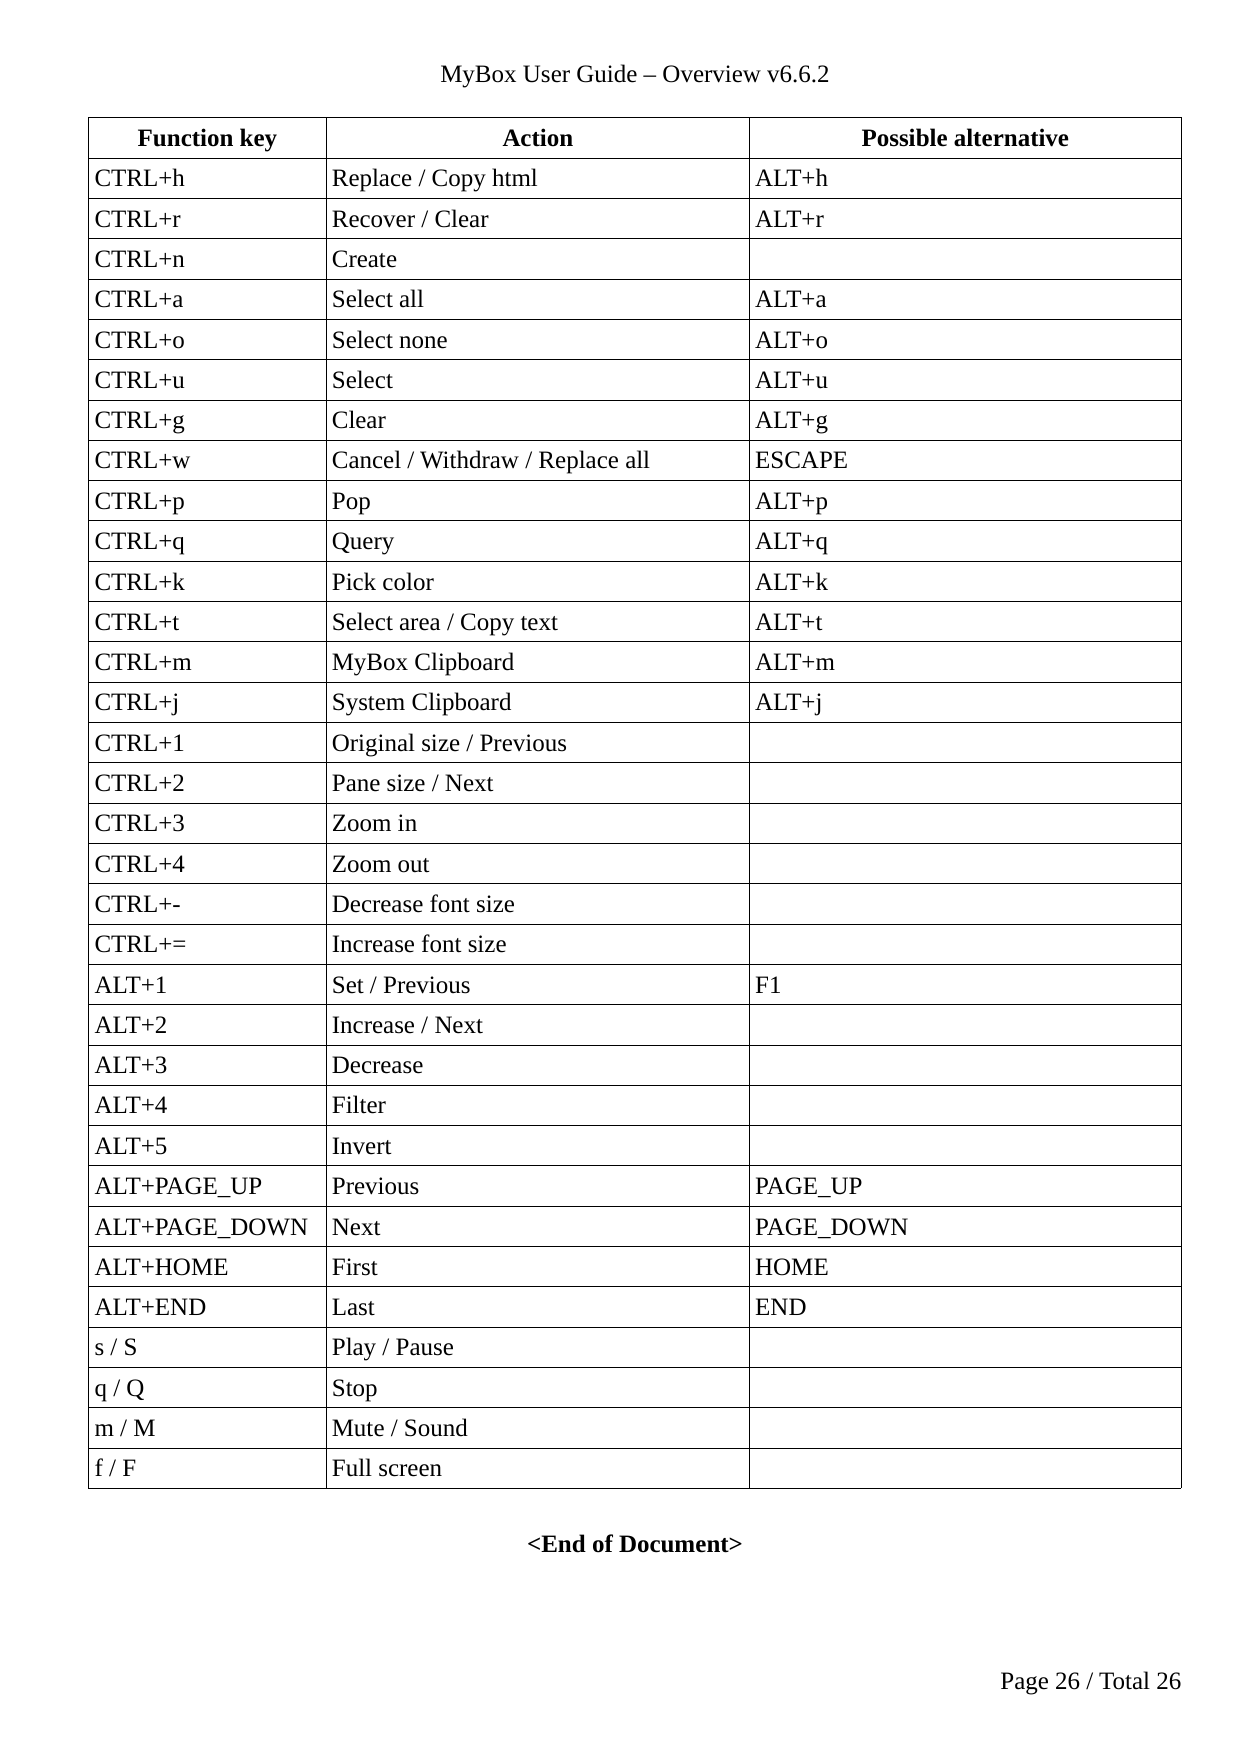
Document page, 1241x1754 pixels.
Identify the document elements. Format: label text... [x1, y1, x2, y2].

table_cell [750, 884, 1181, 923]
table_cell CTRL+t [89, 602, 326, 641]
table_cell ALT+h [750, 159, 1181, 198]
table_cell Decrease [327, 1046, 749, 1085]
table_cell CTRL+g [89, 401, 326, 440]
table_cell PAGE_DOWN [750, 1207, 1181, 1246]
table_cell [750, 1005, 1181, 1044]
table_cell CTRL+o [89, 320, 326, 359]
table_cell CTRL+n [89, 239, 326, 278]
table_cell Play / Pause [327, 1328, 749, 1367]
table_cell [750, 1408, 1181, 1448]
table_cell Recover / Clear [327, 199, 749, 238]
table_cell CTRL+h [89, 159, 326, 198]
table_cell ALT+u [750, 360, 1181, 399]
table_cell CTRL+1 [89, 723, 326, 762]
table_cell ALT+j [750, 683, 1181, 722]
table_cell Next [327, 1207, 749, 1246]
table_cell Stop [327, 1368, 749, 1407]
table_cell [750, 925, 1181, 964]
table_cell CTRL+r [89, 199, 326, 238]
table_cell Pane size / Next [327, 763, 749, 803]
table_cell Decrease font size [327, 884, 749, 923]
table_cell PAGE_UP [750, 1166, 1181, 1206]
table_cell System Clipboard [327, 683, 749, 722]
table_cell Filter [327, 1086, 749, 1125]
table_cell CTRL+3 [89, 804, 326, 843]
table_cell CTRL+4 [89, 844, 326, 883]
table_cell Select area / Copy text [327, 602, 749, 641]
table_cell ALT+PAGE_DOWN [89, 1207, 326, 1246]
table_cell ALT+1 [89, 965, 326, 1004]
table_cell [750, 239, 1181, 278]
table_cell Replace / Copy html [327, 159, 749, 198]
table_cell Pop [327, 481, 749, 520]
table_cell ALT+r [750, 199, 1181, 238]
table_cell ALT+k [750, 562, 1181, 601]
table_cell CTRL+k [89, 562, 326, 601]
table_cell Invert [327, 1126, 749, 1165]
table_cell [750, 1328, 1181, 1367]
table_cell Last [327, 1287, 749, 1327]
table_cell Clear [327, 401, 749, 440]
table_cell ALT+4 [89, 1086, 326, 1125]
table_cell CTRL+q [89, 521, 326, 561]
table_cell ALT+3 [89, 1046, 326, 1085]
table_cell Original size / Previous [327, 723, 749, 762]
table_cell CTRL+a [89, 280, 326, 319]
table_cell Full screen [327, 1449, 749, 1488]
table_cell [750, 723, 1181, 762]
table_cell ALT+t [750, 602, 1181, 641]
table_cell Previous [327, 1166, 749, 1206]
table_cell [750, 1368, 1181, 1407]
table_cell Pick color [327, 562, 749, 601]
table_cell CTRL+w [89, 441, 326, 480]
table_cell ALT+o [750, 320, 1181, 359]
table_cell ALT+5 [89, 1126, 326, 1165]
table_cell CTRL+- [89, 884, 326, 923]
table_cell Select none [327, 320, 749, 359]
table_cell ALT+g [750, 401, 1181, 440]
table_header Possible alternative [750, 118, 1181, 158]
table_cell ALT+p [750, 481, 1181, 520]
table_cell [750, 1086, 1181, 1125]
table_cell ALT+END [89, 1287, 326, 1327]
table_cell s / S [89, 1328, 326, 1367]
table_cell ALT+m [750, 642, 1181, 682]
table_cell ALT+a [750, 280, 1181, 319]
table_cell CTRL+j [89, 683, 326, 722]
table_header Function key [89, 118, 326, 158]
table_cell Select [327, 360, 749, 399]
table_cell ALT+2 [89, 1005, 326, 1044]
table_cell f / F [89, 1449, 326, 1488]
table_cell ALT+HOME [89, 1247, 326, 1286]
table_cell Increase font size [327, 925, 749, 964]
table_cell CTRL+2 [89, 763, 326, 803]
table_cell ALT+q [750, 521, 1181, 561]
table_cell Zoom in [327, 804, 749, 843]
table_cell [750, 1046, 1181, 1085]
table_cell q / Q [89, 1368, 326, 1407]
table_cell Set / Previous [327, 965, 749, 1004]
table_cell First [327, 1247, 749, 1286]
table_cell F1 [750, 965, 1181, 1004]
table_cell CTRL+m [89, 642, 326, 682]
table_cell END [750, 1287, 1181, 1327]
table_cell [750, 1449, 1181, 1488]
table_cell Select all [327, 280, 749, 319]
table_cell ALT+PAGE_UP [89, 1166, 326, 1206]
table_cell MyBox Clipboard [327, 642, 749, 682]
table_cell Query [327, 521, 749, 561]
table_cell ESCAPE [750, 441, 1181, 480]
table_cell [750, 804, 1181, 843]
table_cell m / M [89, 1408, 326, 1448]
table_cell HOME [750, 1247, 1181, 1286]
table_cell Zoom out [327, 844, 749, 883]
table_cell Cancel / Withdraw / Replace all [327, 441, 749, 480]
table_cell CTRL+= [89, 925, 326, 964]
table_cell CTRL+p [89, 481, 326, 520]
table_cell CTRL+u [89, 360, 326, 399]
table_cell [750, 763, 1181, 803]
table_cell [750, 1126, 1181, 1165]
text <End of Document> [88, 1529, 1181, 1558]
table_cell Mute / Sound [327, 1408, 749, 1448]
table_cell Increase / Next [327, 1005, 749, 1044]
table_cell Create [327, 239, 749, 278]
table_header Action [327, 118, 749, 158]
table_cell [750, 844, 1181, 883]
